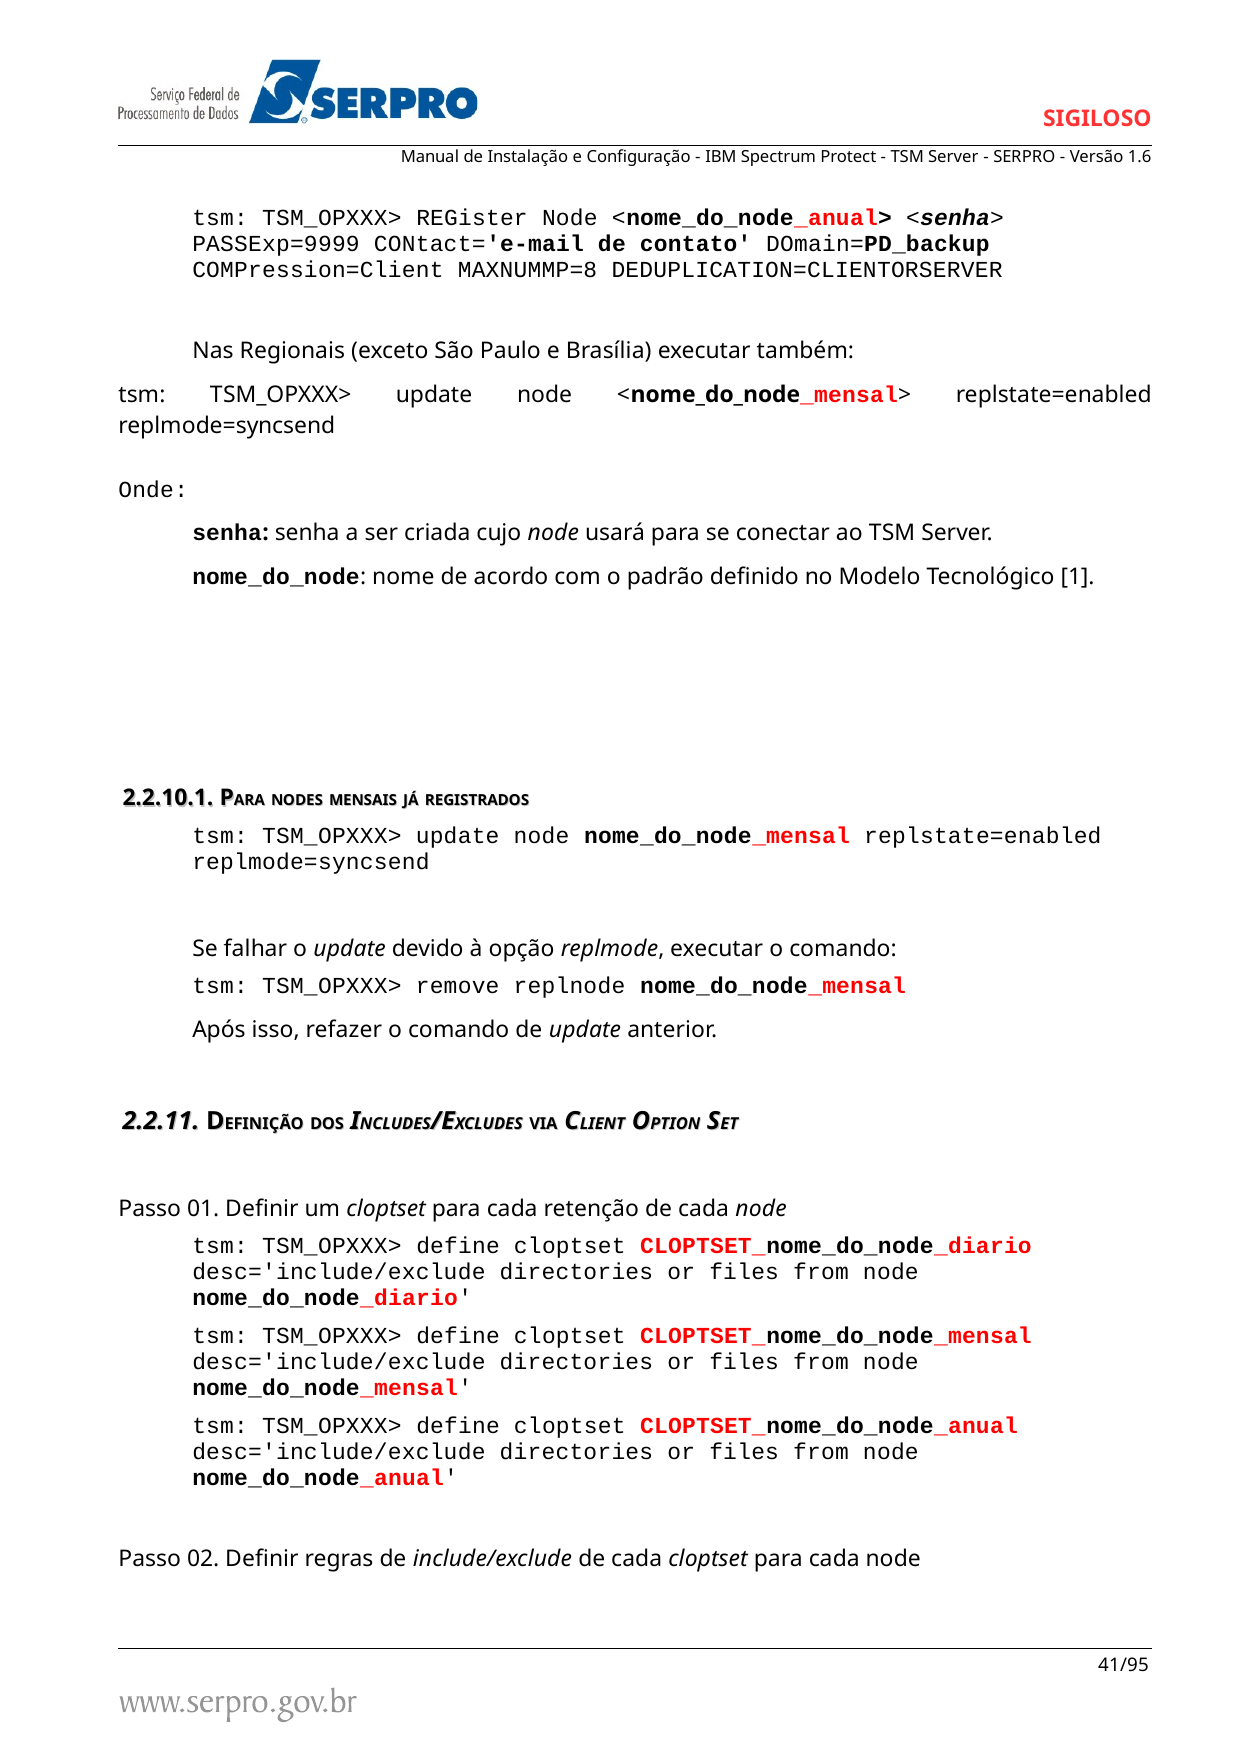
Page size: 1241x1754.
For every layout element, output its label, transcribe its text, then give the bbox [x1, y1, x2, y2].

text Passo 01. Definir um cloptset para cada retenção de cada node [118, 1191, 1152, 1222]
text senha: senha a ser criada cujo node usará para se conectar ao TSM Server. [192, 516, 1152, 547]
text tsm: TSM_OPXXX> remove replnode nome_do_node_mensal [192, 975, 1152, 1001]
text Nas Regionais (exceto São Paulo e Brasília) executar também: [118, 334, 1152, 366]
subtitle Definição dos Includes/Excludes via Client Option Set [118, 1103, 1152, 1137]
text Onde: [118, 478, 1152, 504]
text Após isso, refazer o comando de update anterior. [118, 1013, 1152, 1044]
text tsm: TSM_OPXXX> REGister Node <nome_do_node_anual> <senha> PASSExp=9999 CONtact='e-mail de contato' DOmain=PD_backup COMPression=Client MAXNUMMP=8 DEDUPLICATION=CLIENTORSERVER [192, 207, 1152, 285]
text tsm: TSM_OPXXX> define cloptset CLOPTSET_nome_do_node_mensal desc='include/exclude directories or files from node nome_do_node_mensal' [192, 1324, 1152, 1402]
text tsm: TSM_OPXXX> define cloptset CLOPTSET_nome_do_node_diario desc='include/exclude directories or files from node nome_do_node_diario' [192, 1234, 1152, 1312]
text nome_do_node: nome de acordo com o padrão definido no Modelo Tecnológico [1]. [192, 560, 1152, 592]
text Passo 02. Definir regras de include/exclude de cada cloptset para cada node [118, 1542, 1152, 1573]
text Se falhar o update devido à opção replmode, executar o comando: [118, 931, 1152, 962]
text tsm: TSM_OPXXX> update node <nome_do_node_mensal> replstate=enabled replmode=syncsend [118, 378, 1152, 440]
subtitle Para nodes mensais já registrados [118, 781, 1152, 812]
text tsm: TSM_OPXXX> define cloptset CLOPTSET_nome_do_node_anual desc='include/exclude directories or files from node nome_do_node_anual' [192, 1414, 1152, 1492]
text tsm: TSM_OPXXX> update node nome_do_node_mensal replstate=enabled replmode=syncsend [192, 824, 1152, 876]
picture [118, 59, 478, 124]
